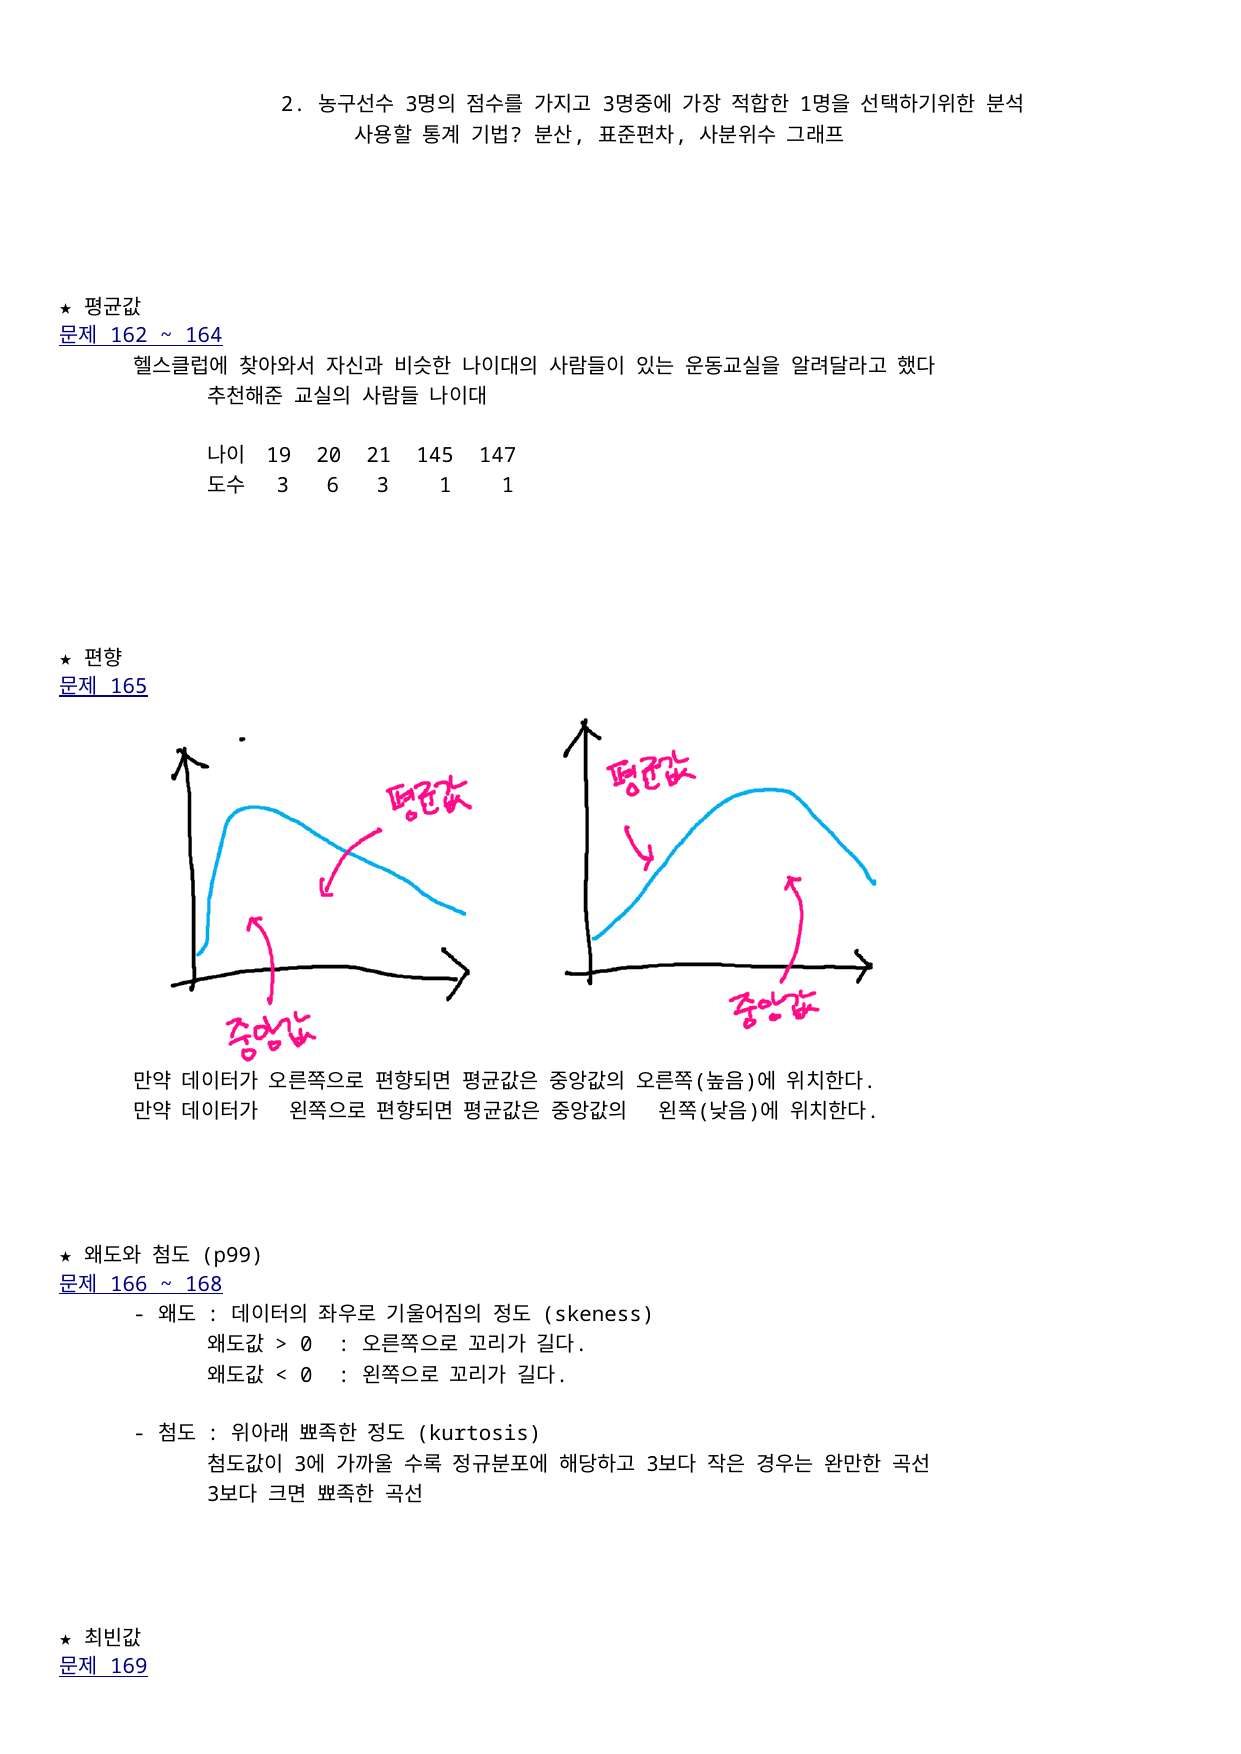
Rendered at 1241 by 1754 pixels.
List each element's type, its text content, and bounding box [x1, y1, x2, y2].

text 문제 166 ~ 168 [59, 1269, 1181, 1297]
text 사용할 통계 기법? 분산, 표준편차, 사분위수 그래프 [59, 118, 1181, 148]
text 첨도값이 3에 가까울 수록 정규분포에 해당하고 3보다 작은 경우는 완만한 곡선 [59, 1447, 1181, 1477]
text ★ 왜도와 첨도 (p99) [59, 1238, 1181, 1269]
text 왜도값 > 0 : 오른쪽으로 꼬리가 길다. [59, 1328, 1181, 1358]
text 3보다 크면 뾰족한 곡선 [59, 1477, 1181, 1508]
text 만약 데이터가 왼쪽으로 편향되면 평균값은 중앙값의 왼쪽(낮음)에 위치한다. [59, 1094, 1181, 1125]
text 추천해준 교실의 사람들 나이대 [59, 379, 1181, 410]
text 만약 데이터가 오른쪽으로 편향되면 평균값은 중앙값의 오른쪽(높음)에 위치한다. [59, 700, 1181, 1094]
text ★ 최빈값 [59, 1621, 1181, 1652]
text ★ 편향 [59, 641, 1181, 671]
text 헬스클럽에 찾아와서 자신과 비슷한 나이대의 사람들이 있는 운동교실을 알려달라고 했다 [59, 349, 1181, 379]
text 문제 165 [59, 671, 1181, 700]
text - 첨도 : 위아래 뾰족한 정도 (kurtosis) [59, 1417, 1181, 1447]
text 나이 19 20 21 145 147 [59, 438, 1181, 468]
text ★ 평균값 [59, 290, 1181, 321]
text 문제 169 [59, 1652, 1181, 1680]
text 왜도값 < 0 : 왼쪽으로 꼬리가 길다. [59, 1358, 1181, 1388]
text 2. 농구선수 3명의 점수를 가지고 3명중에 가장 적합한 1명을 선택하기위한 분석 [59, 87, 1181, 118]
text 문제 162 ~ 164 [59, 321, 1181, 349]
text 도수 3 6 3 1 1 [59, 468, 1181, 499]
picture [140, 708, 904, 1065]
text - 왜도 : 데이터의 좌우로 기울어짐의 정도 (skeness) [59, 1297, 1181, 1328]
